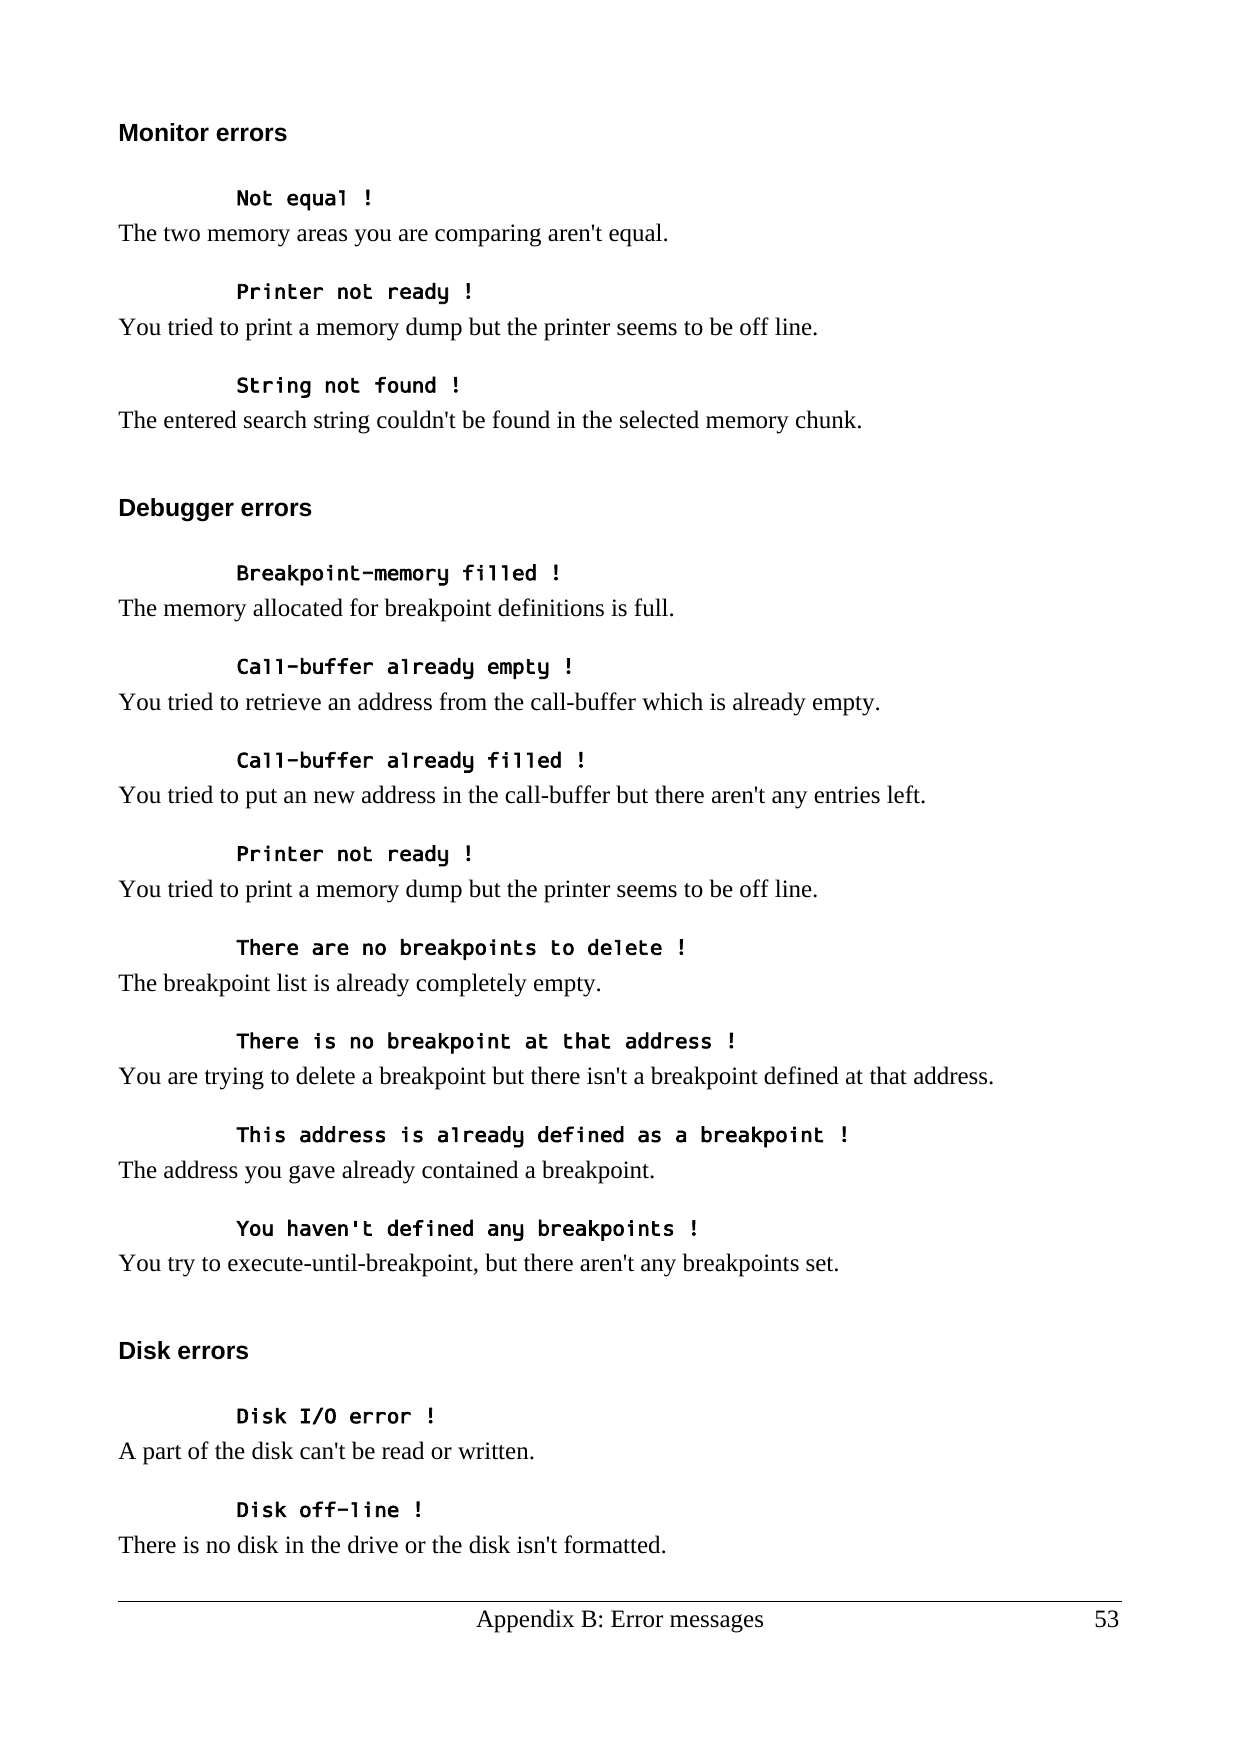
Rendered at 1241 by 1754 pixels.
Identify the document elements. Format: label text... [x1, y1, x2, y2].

subtitle Disk off-line ! [236, 1494, 1122, 1523]
text You tried to print a memory dump but the printer seems to be off line. [118, 874, 1122, 903]
subtitle There is no breakpoint at that address ! [236, 1026, 1122, 1055]
subtitle You haven't defined any breakpoints ! [236, 1213, 1122, 1242]
subtitle Call-buffer already empty ! [236, 651, 1122, 680]
text You are trying to delete a breakpoint but there isn't a breakpoint defined at that address. [118, 1061, 1122, 1090]
text You try to execute-until-breakpoint, but there aren't any breakpoints set. [118, 1248, 1122, 1277]
subtitle String not found ! [236, 370, 1122, 399]
text You tried to put an new address in the call-buffer but there aren't any entries left. [118, 780, 1122, 809]
text The address you gave already contained a breakpoint. [118, 1155, 1122, 1184]
subtitle Debugger errors [118, 493, 1122, 522]
subtitle There are no breakpoints to delete ! [236, 932, 1122, 961]
subtitle Disk errors [118, 1336, 1122, 1365]
text The breakpoint list is already completely empty. [118, 968, 1122, 996]
subtitle Printer not ready ! [236, 276, 1122, 305]
text A part of the disk can't be read or written. [118, 1436, 1122, 1465]
text You tried to print a memory dump but the printer seems to be off line. [118, 312, 1122, 340]
subtitle Disk I/O error ! [236, 1401, 1122, 1430]
text You tried to retrieve an address from the call-buffer which is already empty. [118, 687, 1122, 715]
subtitle This address is already defined as a breakpoint ! [236, 1119, 1122, 1148]
subtitle Monitor errors [118, 118, 1122, 147]
text The entered search string couldn't be found in the selected memory chunk. [118, 405, 1122, 434]
subtitle Not equal ! [236, 183, 1122, 212]
subtitle Breakpoint-memory filled ! [236, 558, 1122, 587]
text The memory allocated for breakpoint definitions is full. [118, 593, 1122, 622]
text The two memory areas you are comparing aren't equal. [118, 218, 1122, 247]
subtitle Call-buffer already filled ! [236, 745, 1122, 774]
text There is no disk in the drive or the disk isn't formatted. [118, 1530, 1122, 1559]
subtitle Printer not ready ! [236, 838, 1122, 867]
